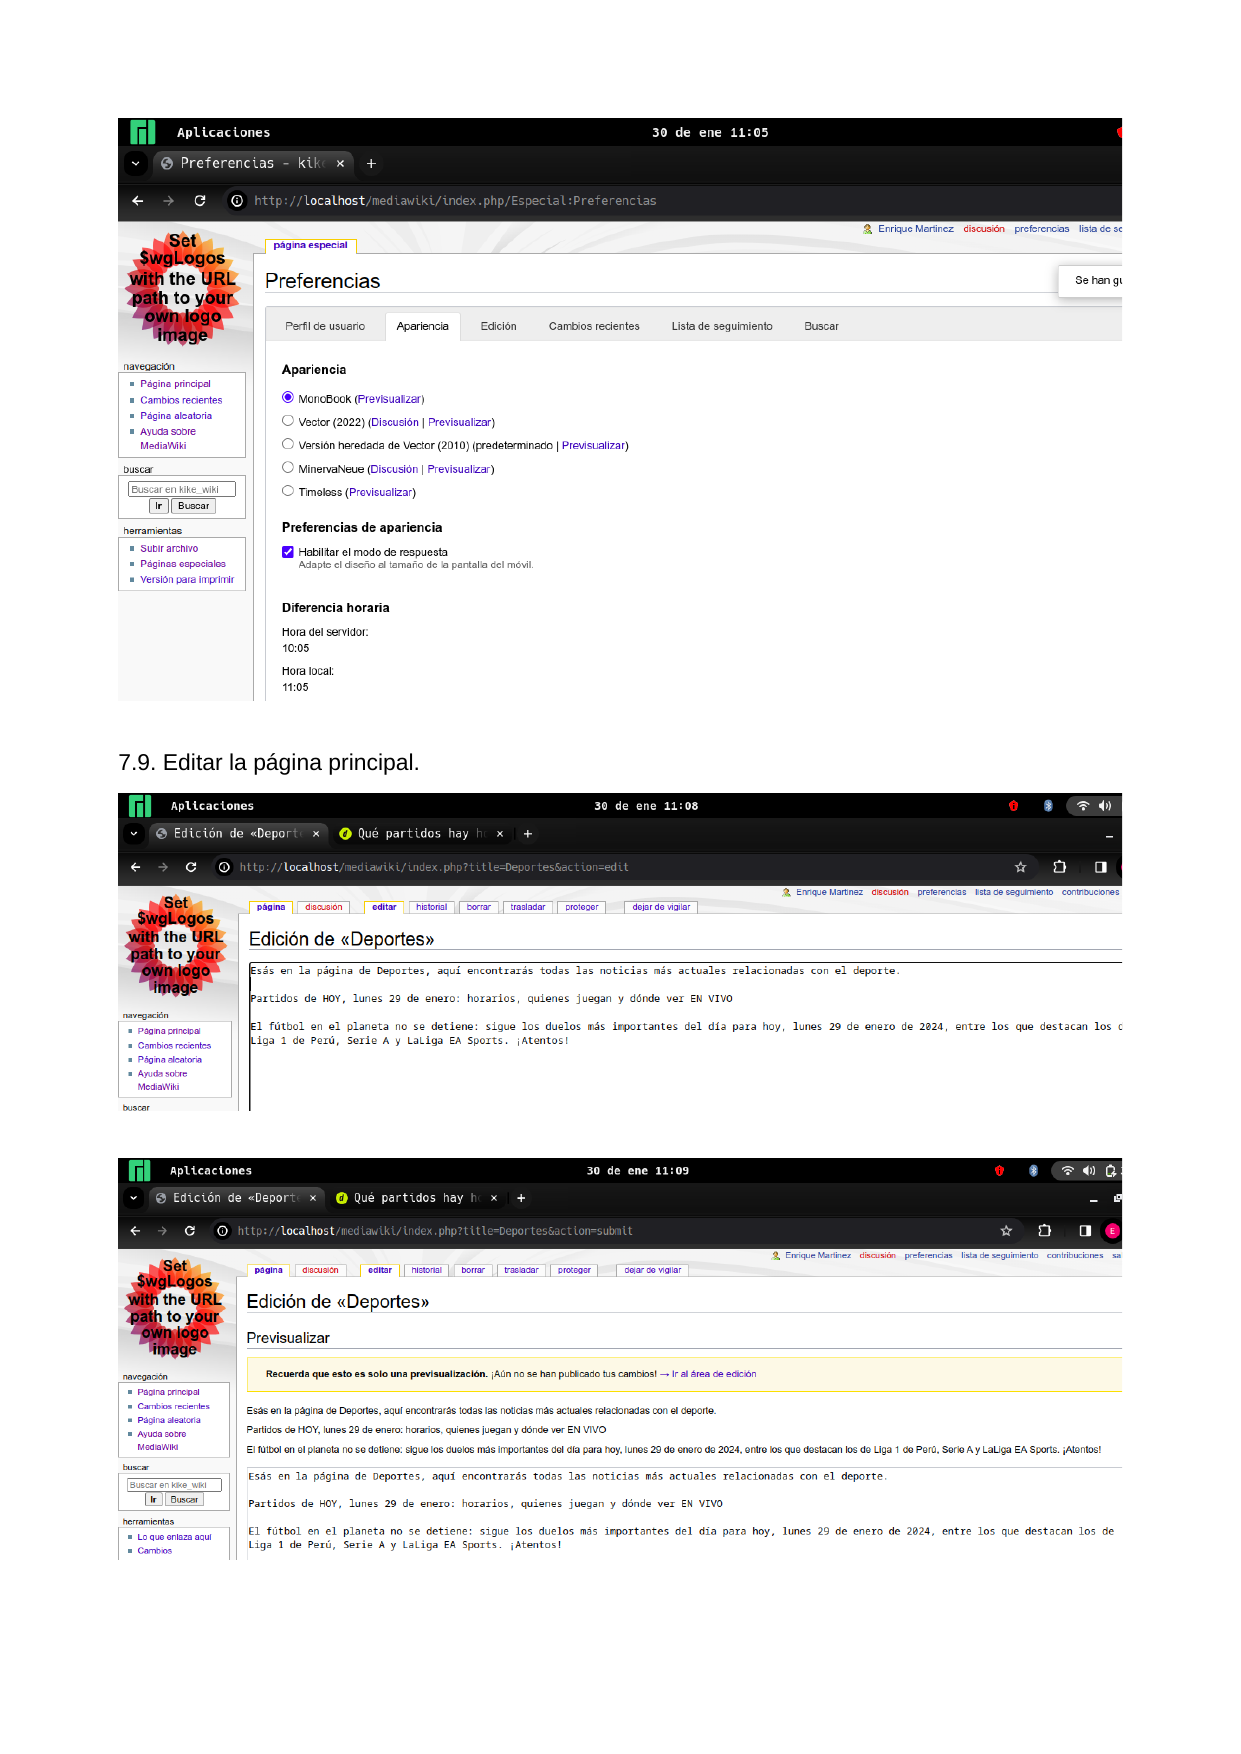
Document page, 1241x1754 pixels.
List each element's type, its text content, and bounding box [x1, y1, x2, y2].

picture [118, 793, 1123, 1111]
picture [118, 118, 1123, 701]
list Editar la página principal. [118, 749, 1122, 776]
picture [118, 1158, 1123, 1560]
